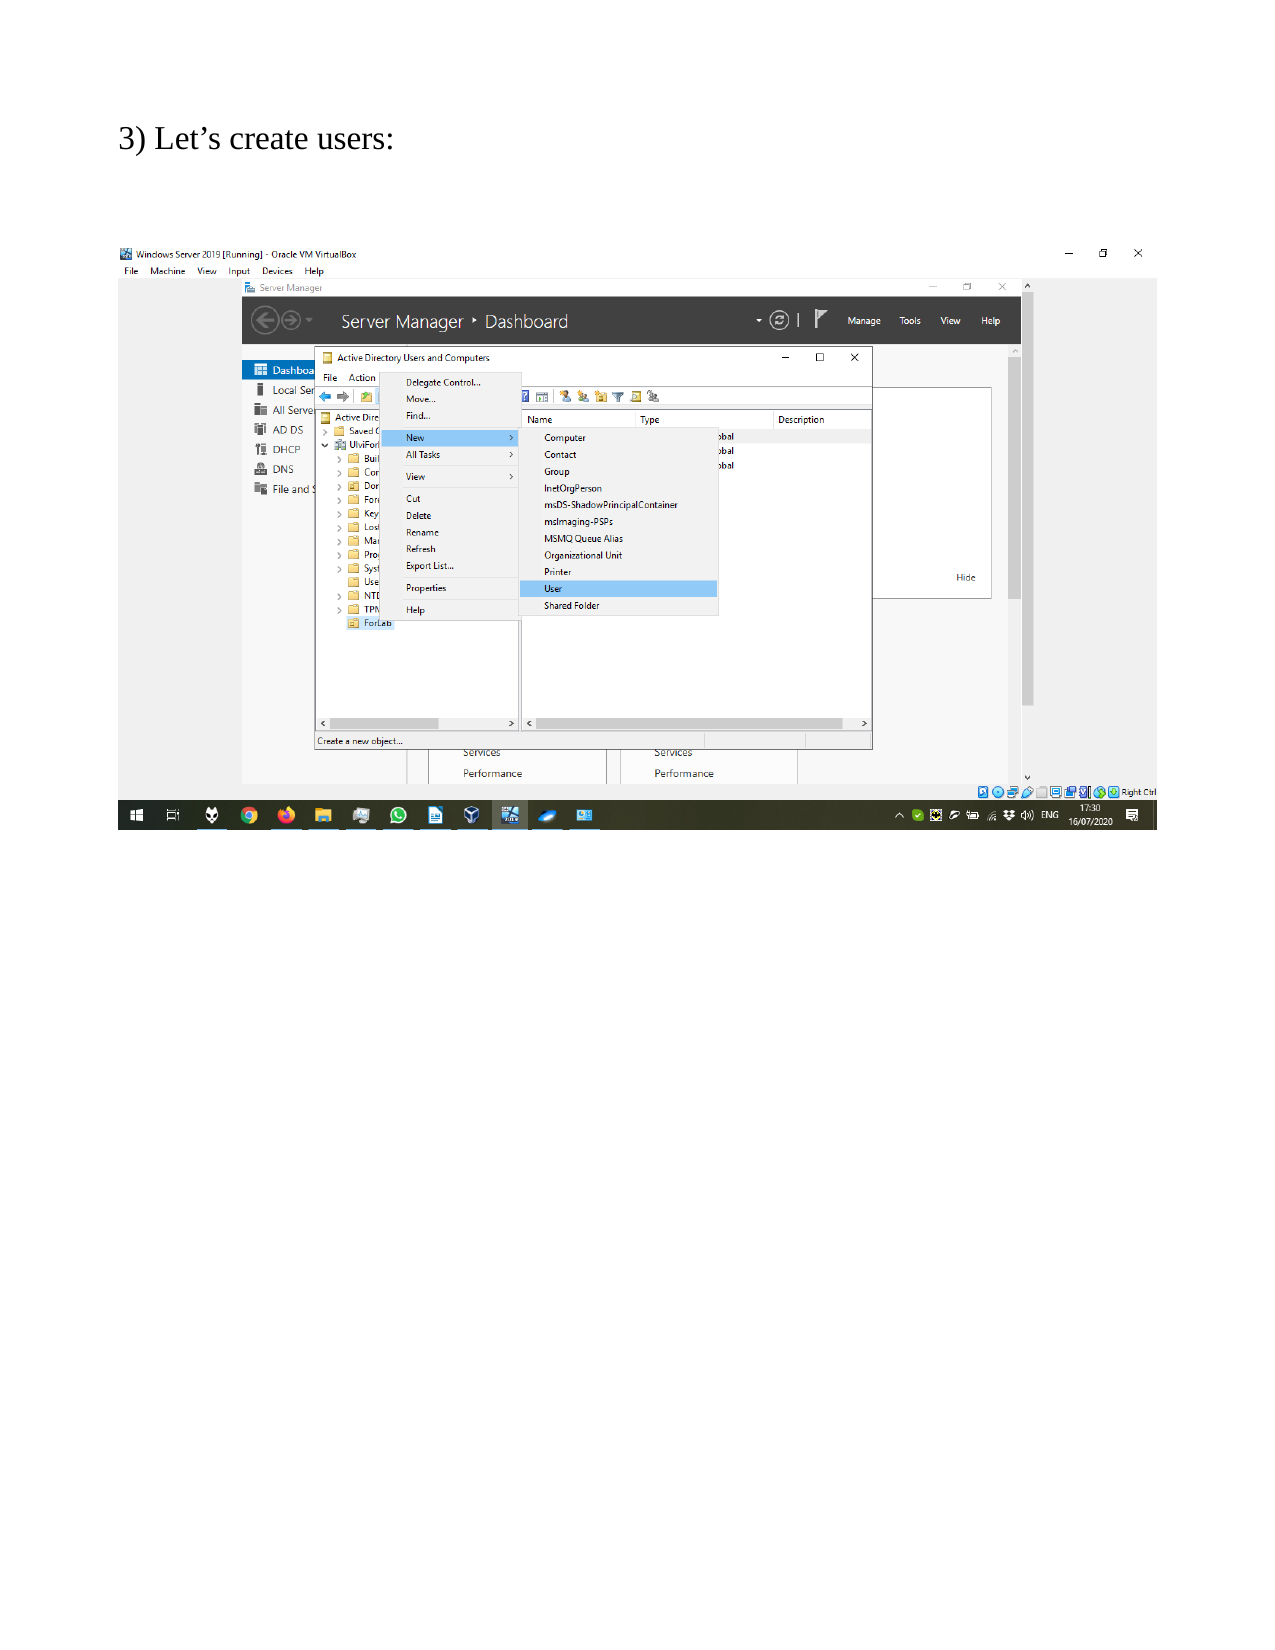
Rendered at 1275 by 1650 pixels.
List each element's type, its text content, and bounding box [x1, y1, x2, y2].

picture [118, 245, 1157, 830]
text 3) Let’s create users: [118, 118, 1157, 156]
